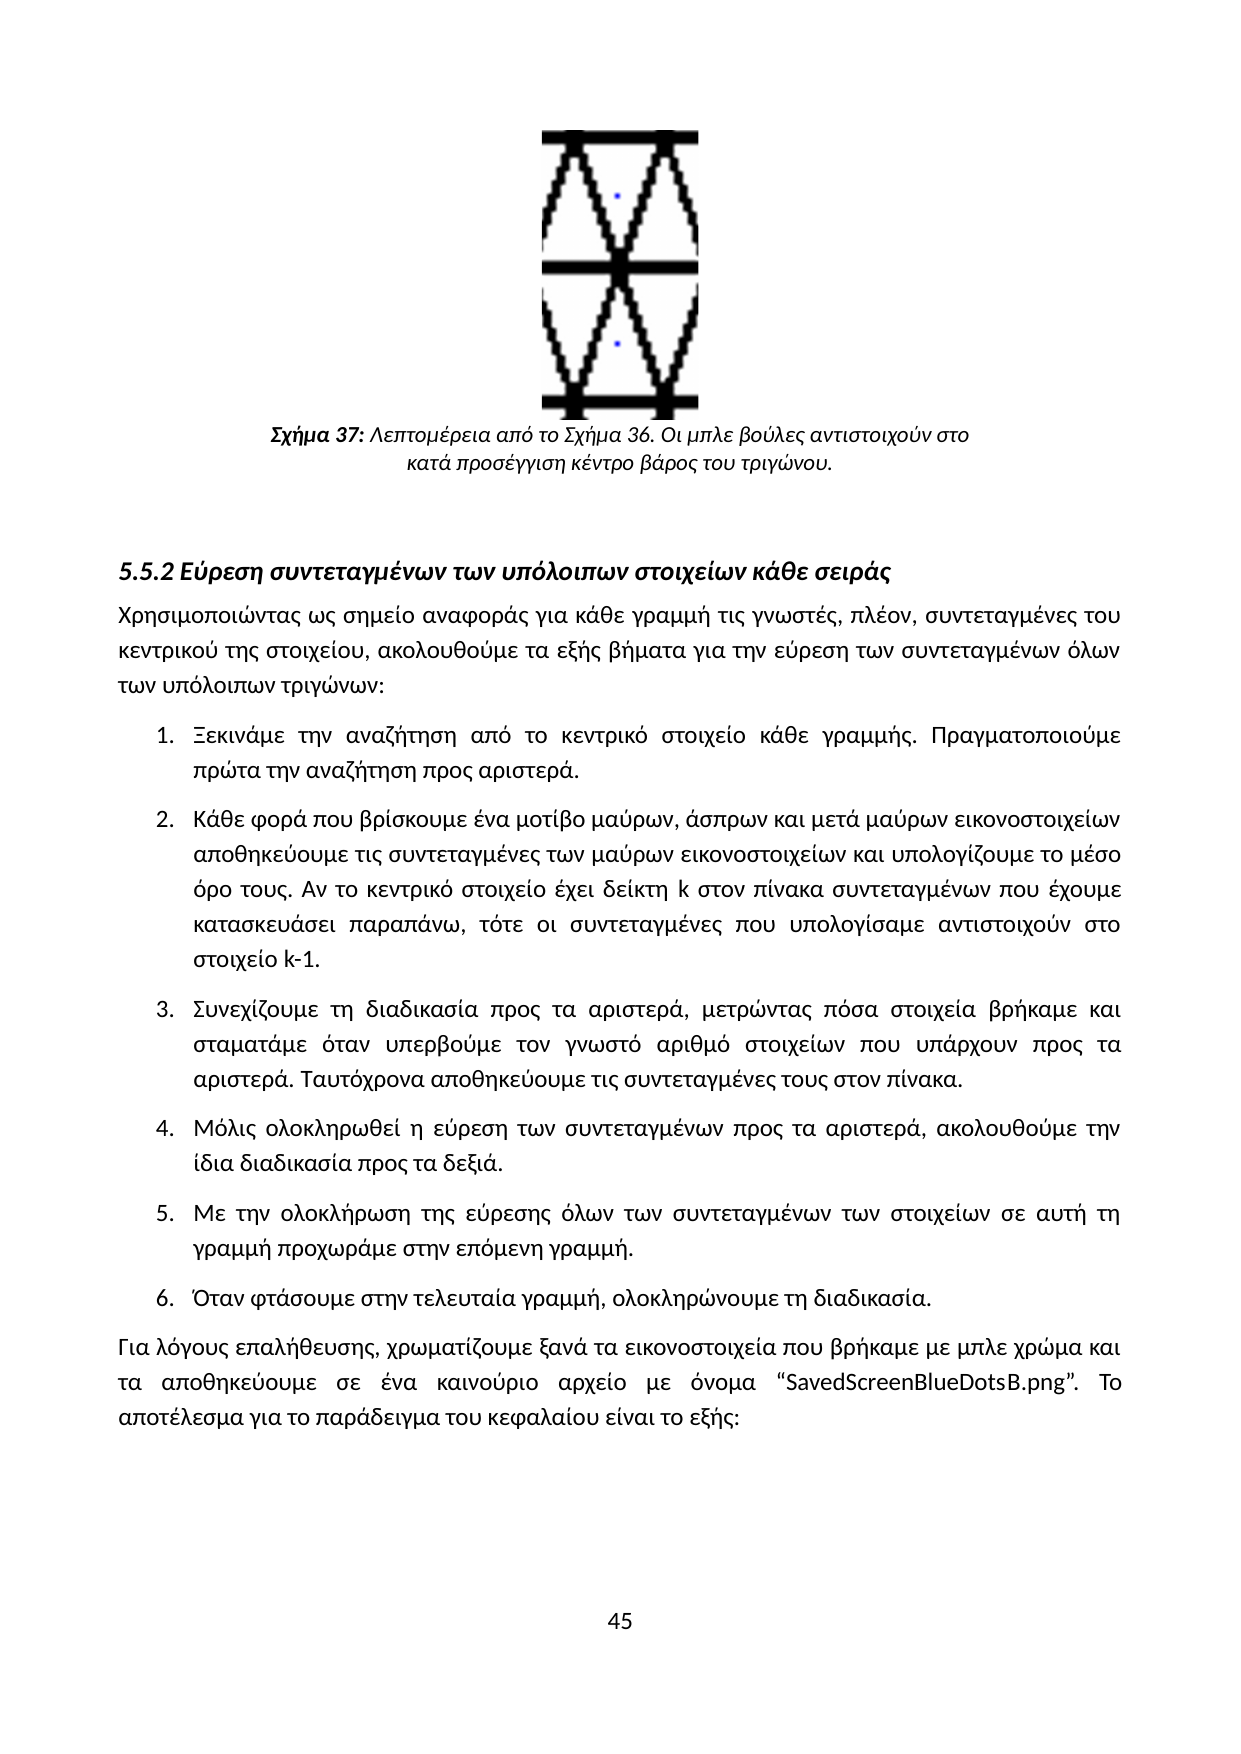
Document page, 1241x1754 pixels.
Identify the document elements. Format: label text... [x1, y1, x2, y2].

text Χρησιμοποιώντας ως σημείο αναφοράς για κάθε γραμμή τις γνωστές, πλέον, συντεταγμένες του κεντρικού της στοιχείου, ακολουθούμε τα εξής βήματα για την εύρεση των συντεταγμένων όλων των υπόλοιπων τριγώνων: [118, 599, 1122, 700]
list Κάθε φορά που βρίσκουμε ένα μοτίβο μαύρων, άσπρων και μετά μαύρων εικονοστοιχείων αποθηκεύουμε τις συντεταγμένες των μαύρων εικονοστοιχείων και υπολογίζουμε το μέσο όρο τους. Αν το κεντρικό στοιχείο έχει δείκτη k στον πίνακα συντεταγμένων που έχουμε κατασκευάσει παραπάνω, τότε οι συντεταγμένες που υπολογίσαμε αντιστοιχούν στο στοιχείο k-1. [156, 803, 1122, 974]
picture [541, 130, 699, 420]
list Συνεχίζουμε τη διαδικασία προς τα αριστερά, μετρώντας πόσα στοιχεία βρήκαμε και σταματάμε όταν υπερβούμε τον γνωστό αριθμό στοιχείων που υπάρχουν προς τα αριστερά. Ταυτόχρονα αποθηκεύουμε τις συντεταγμένες τους στον πίνακα. [156, 993, 1122, 1093]
text Σχήμα 37: Λεπτομέρεια από το Σχήμα 36. Οι μπλε βούλες αντιστοιχούν στο κατά προσέγγιση κέντρο βάρος του τριγώνου. [264, 131, 976, 476]
list Ξεκινάμε την αναζήτηση από το κεντρικό στοιχείο κάθε γραμμής. Πραγματοποιούμε πρώτα την αναζήτηση προς αριστερά. [156, 719, 1122, 784]
list Μόλις ολοκληρωθεί η εύρεση των συντεταγμένων προς τα αριστερά, ακολουθούμε την ίδια διαδικασία προς τα δεξιά. [156, 1113, 1122, 1178]
text Για λόγους επαλήθευσης, χρωματίζουμε ξανά τα εικονοστοιχεία που βρήκαμε με μπλε χρώμα και τα αποθηκεύουμε σε ένα καινούριο αρχείο με όνομα “SavedScreenBlueDotsB.png”. Το αποτέλεσμα για το παράδειγμα του κεφαλαίου είναι το εξής: [118, 1331, 1122, 1432]
list Όταν φτάσουμε στην τελευταία γραμμή, ολοκληρώνουμε τη διαδικασία. [156, 1282, 1122, 1312]
subtitle 5.5.2 Εύρεση συντεταγμένων των υπόλοιπων στοιχείων κάθε σειράς [118, 554, 1122, 587]
list Με την ολοκλήρωση της εύρεσης όλων των συντεταγμένων των στοιχείων σε αυτή τη γραμμή προχωράμε στην επόμενη γραμμή. [156, 1197, 1122, 1263]
